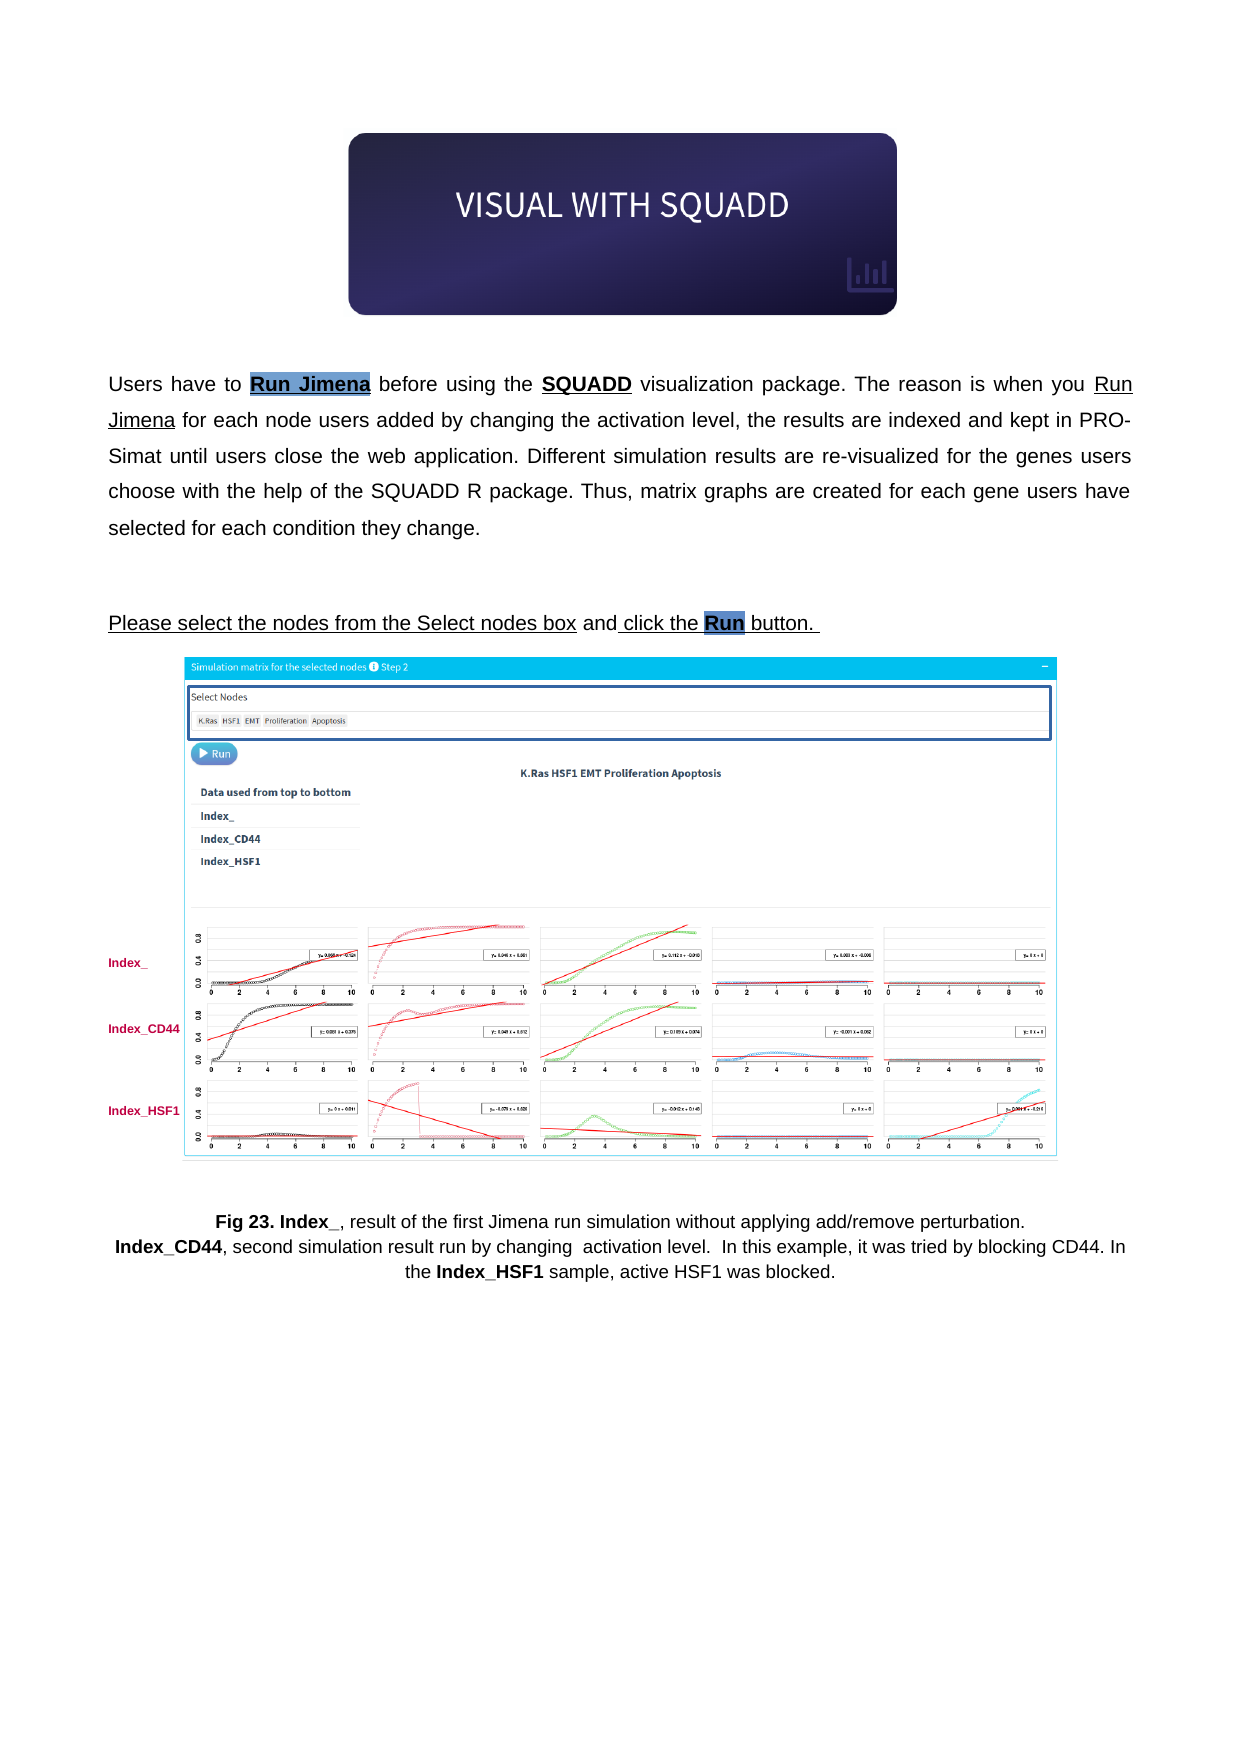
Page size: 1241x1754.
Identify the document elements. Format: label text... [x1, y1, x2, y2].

text Fig 23. Index_, result of the first Jimena run simulation without applying add/remove perturbation. [108, 1211, 1132, 1233]
text [1059, 1022, 1132, 1036]
text Please select the nodes from the Select nodes box and click the Run button. [108, 611, 1132, 635]
picture [370, 662, 378, 671]
text [1059, 956, 1132, 970]
picture [343, 128, 898, 317]
text Users have to Run Jimena before using the SQUADD visualization package. The reason is when you Run Jimena for each node users added by changing the activation level, the results are indexed and kept in PRO-Simat until users close the web application. Different simulation results are re-visualized for the genes users choose with the help of the SQUADD R package. Thus, matrix graphs are created for each gene users have selected for each condition they change. [108, 372, 1132, 539]
picture [182, 657, 1059, 1161]
text [1059, 1104, 1132, 1118]
text Index_CD44, second simulation result run by changing activation level. In this example, it was tried by blocking CD44. In the Index_HSF1 sample, active HSF1 was blocked. [108, 1236, 1132, 1282]
text Index_HSF1 [108, 1104, 182, 1118]
text Index_CD44 [108, 1022, 182, 1036]
text Index_ [108, 956, 182, 970]
